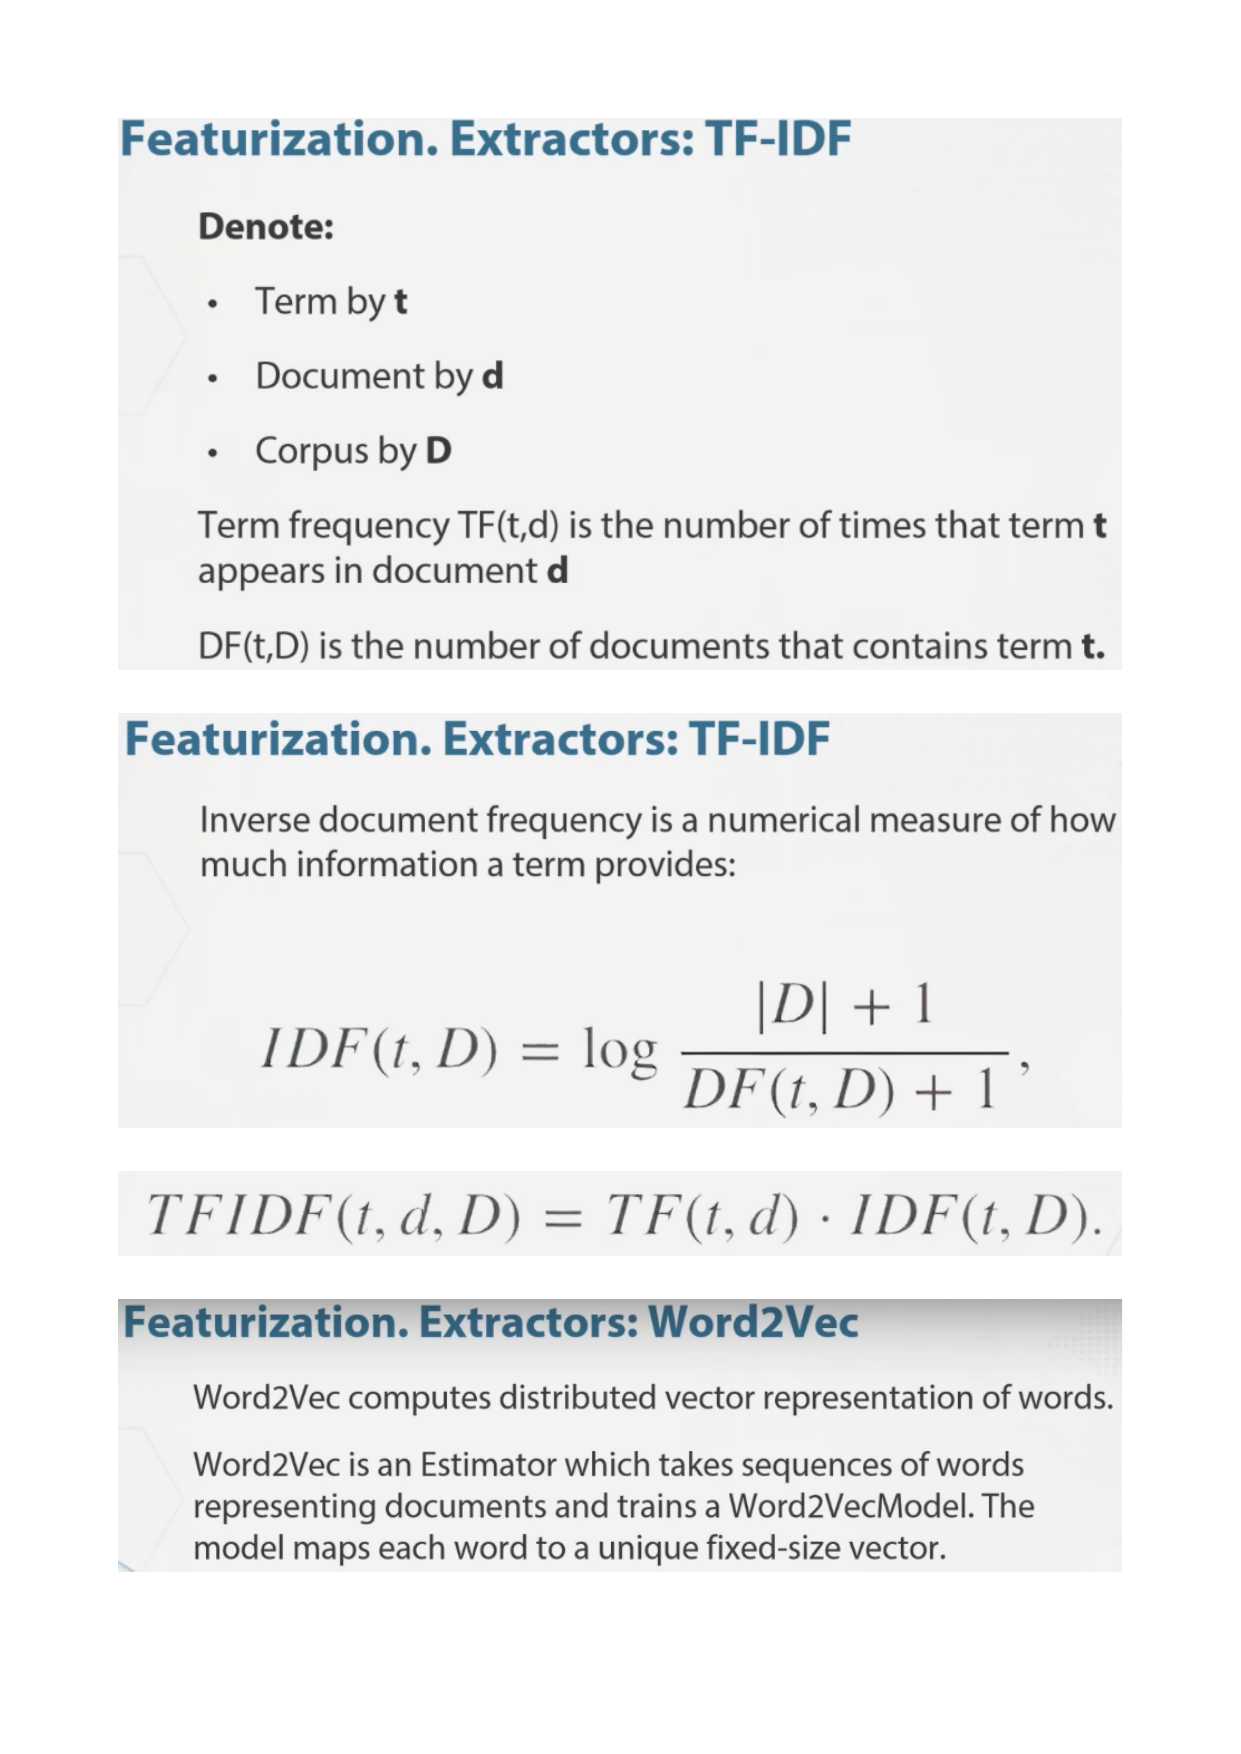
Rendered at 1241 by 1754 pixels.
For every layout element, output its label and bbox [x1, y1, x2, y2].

picture [118, 1171, 1123, 1256]
picture [118, 1299, 1123, 1572]
picture [118, 713, 1123, 1128]
picture [118, 118, 1123, 670]
